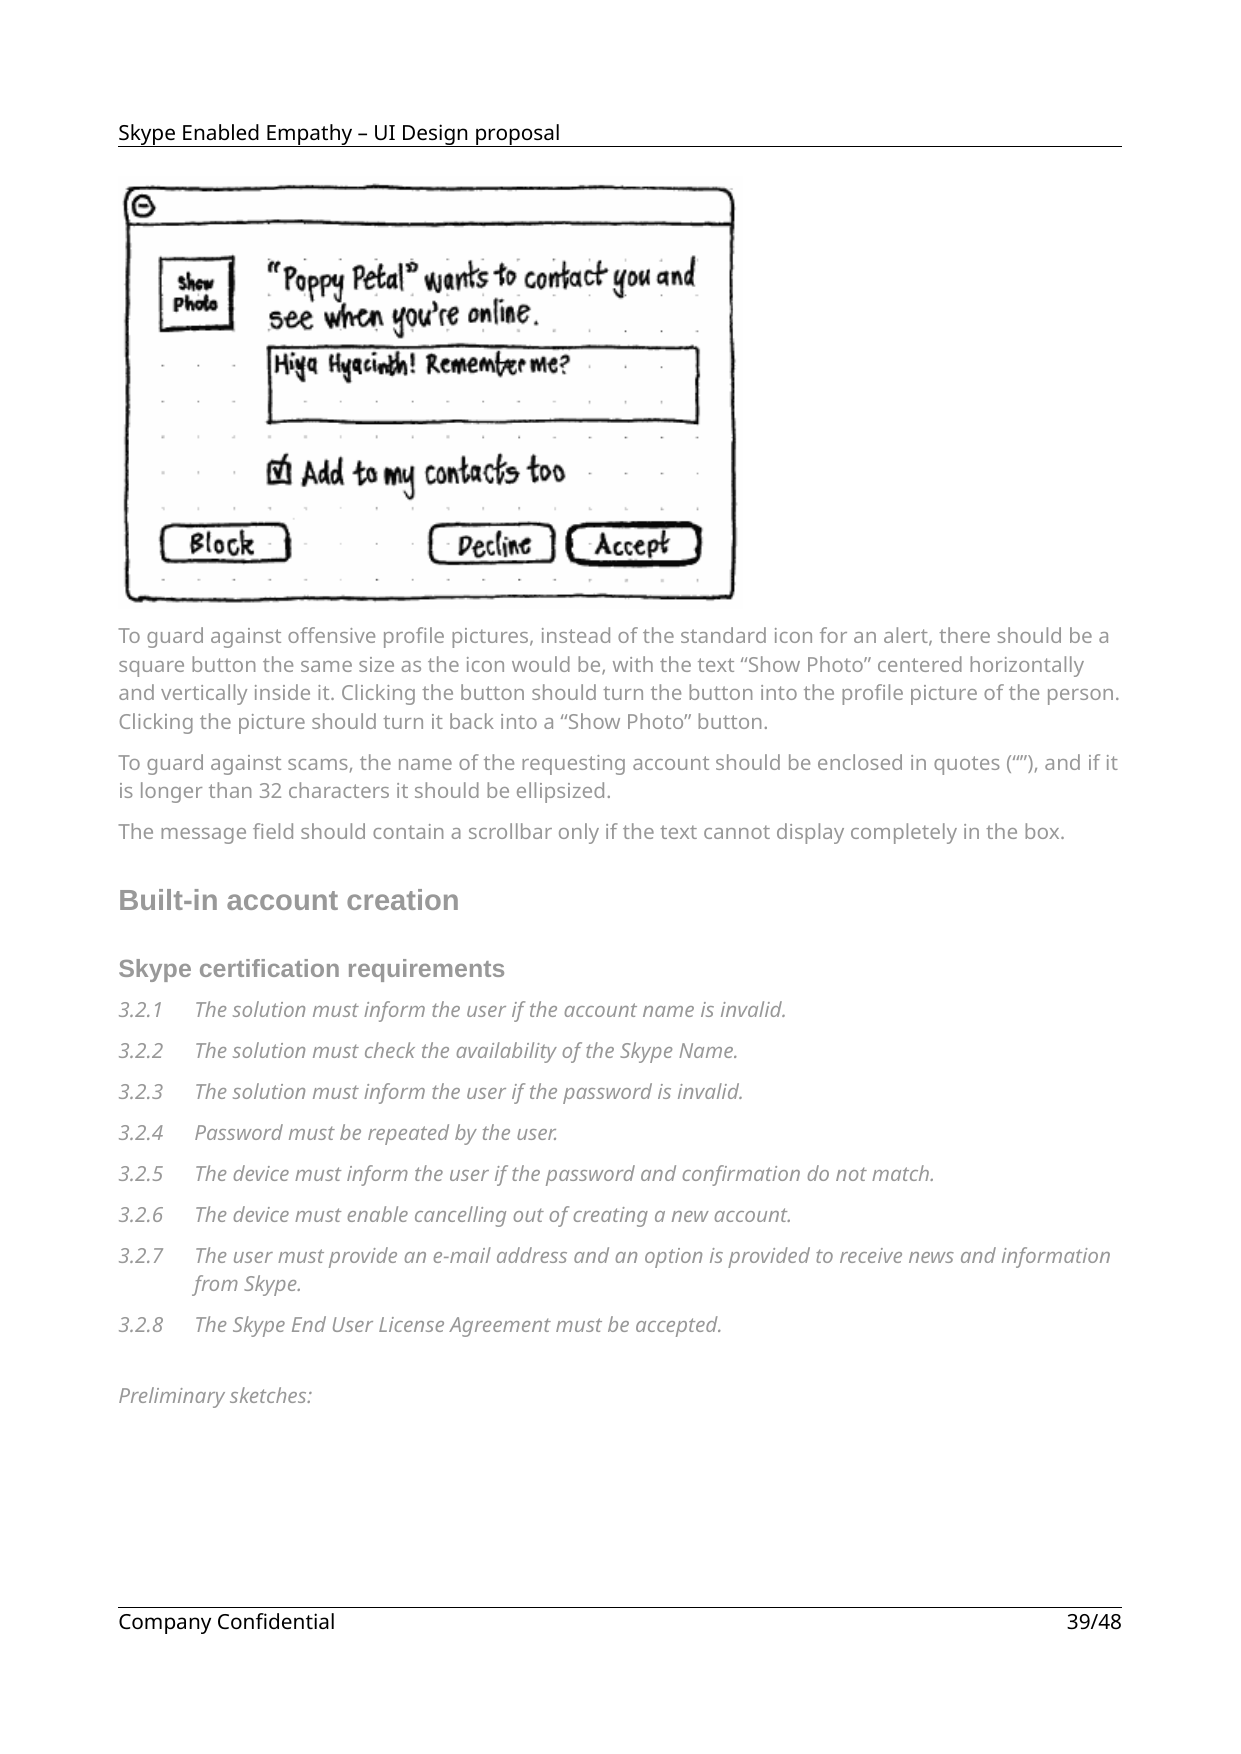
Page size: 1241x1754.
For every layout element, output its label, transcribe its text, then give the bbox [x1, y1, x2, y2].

table_cell 3.2.4 [118, 1118, 194, 1159]
table_cell The device must enable cancelling out of creating a new account. [194, 1200, 1122, 1241]
picture [118, 176, 744, 609]
table_cell The Skype End User License Agreement must be accepted. [194, 1310, 1122, 1351]
table_cell Password must be repeated by the user. [194, 1118, 1122, 1159]
table_header The solution must inform the user if the account name is invalid. [194, 995, 1122, 1036]
table_cell 3.2.6 [118, 1200, 194, 1241]
table_cell 3.2.2 [118, 1036, 194, 1077]
table_cell 3.2.3 [118, 1077, 194, 1118]
text To guard against scams, the name of the requesting account should be enclosed in quotes (“”), and if it is longer than 32 characters it should be ellipsized. [118, 748, 1122, 804]
subtitle Skype certification requirements [118, 954, 1122, 983]
subtitle Built-in account creation [118, 883, 1122, 917]
table_cell 3.2.5 [118, 1159, 194, 1200]
text The message field should contain a scrollbar only if the text cannot display completely in the box. [118, 817, 1122, 846]
table_header 3.2.1 [118, 995, 194, 1036]
table_cell The device must inform the user if the password and confirmation do not match. [194, 1159, 1122, 1200]
table_cell The user must provide an e-mail address and an option is provided to receive news and information from Skype. [194, 1241, 1122, 1310]
table_cell The solution must check the availability of the Skype Name. [194, 1036, 1122, 1077]
table_cell The solution must inform the user if the password is invalid. [194, 1077, 1122, 1118]
text Preliminary sketches: [118, 1381, 1122, 1410]
text To guard against offensive profile pictures, instead of the standard icon for an alert, there should be a square button the same size as the icon would be, with the text “Show Photo” centered horizontally and vertically inside it. Clicking the button should turn the button into the profile picture of the person. Clicking the picture should turn it back into a “Show Photo” button. [118, 621, 1122, 735]
table_cell 3.2.7 [118, 1241, 194, 1310]
table_cell 3.2.8 [118, 1310, 194, 1351]
